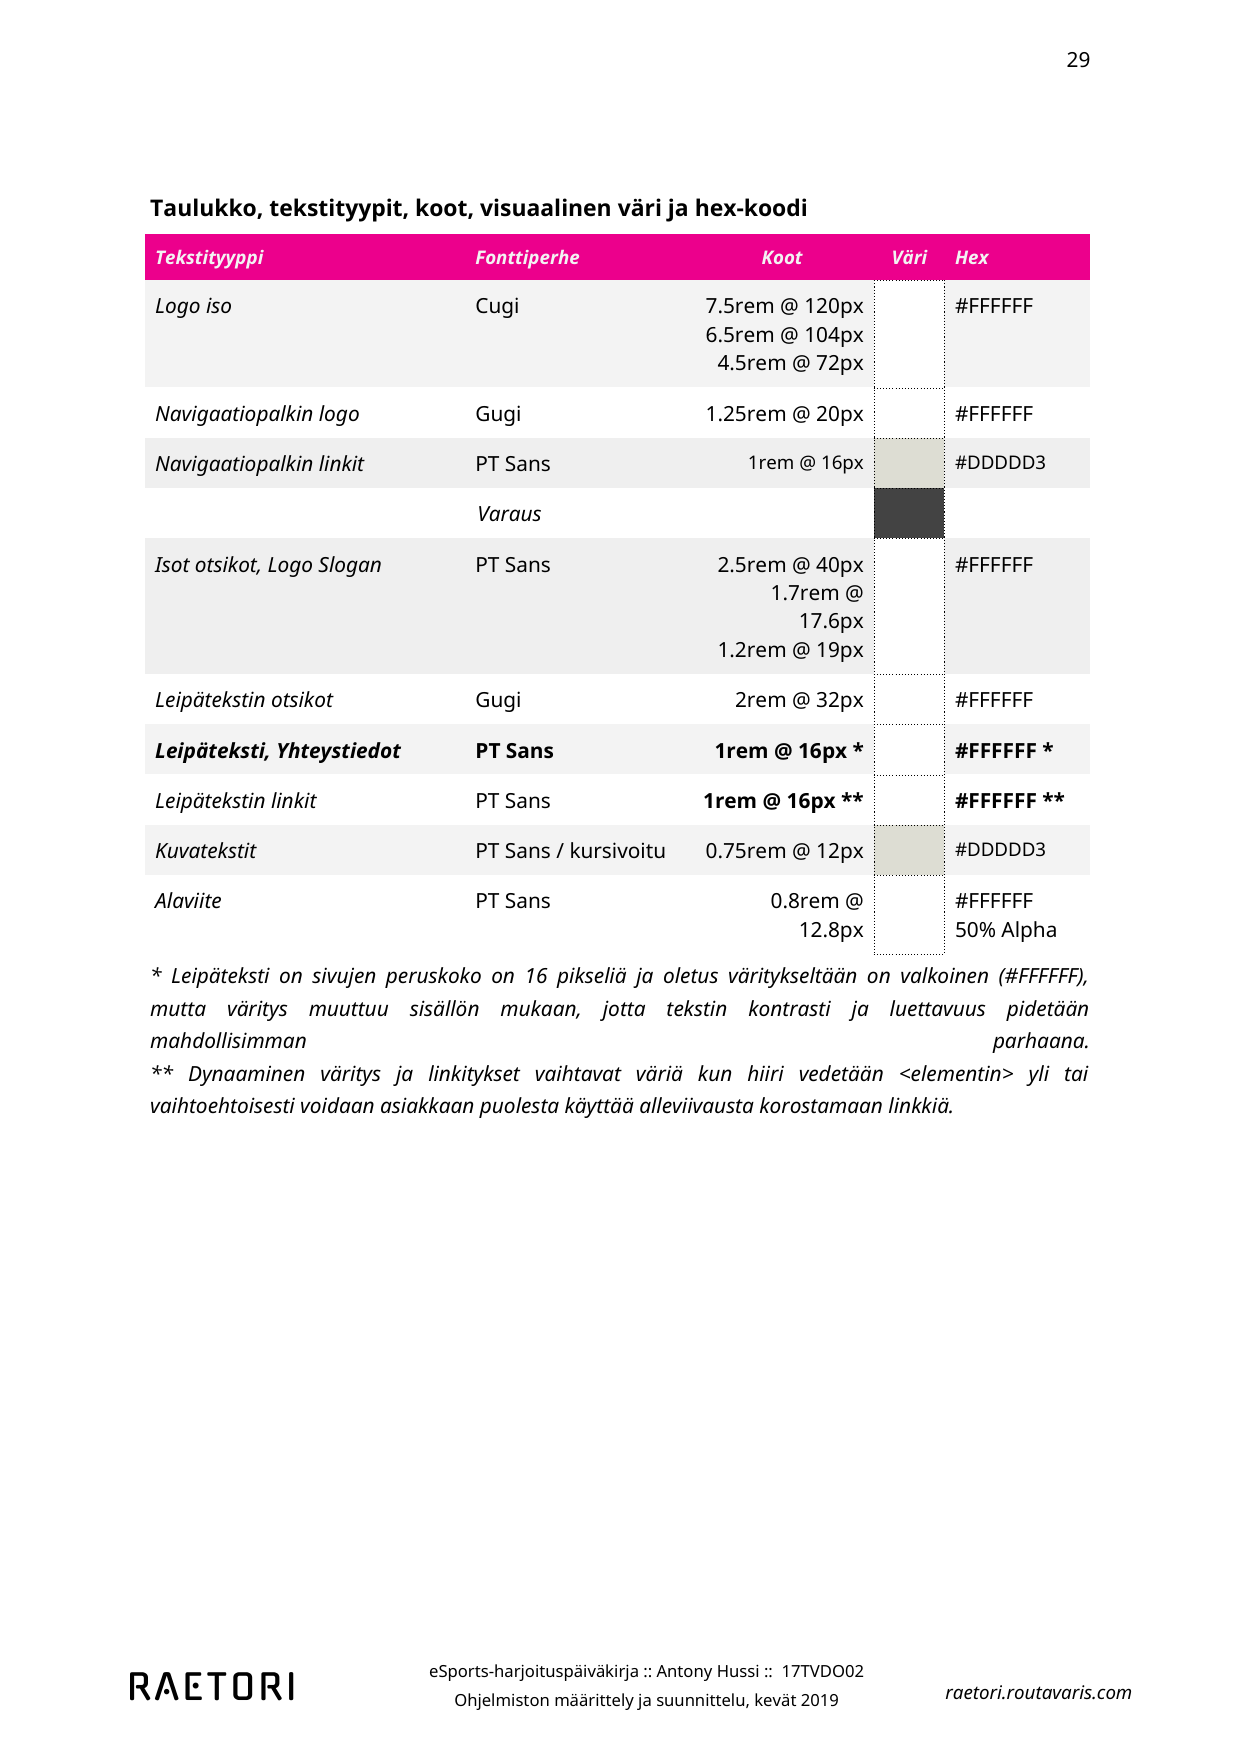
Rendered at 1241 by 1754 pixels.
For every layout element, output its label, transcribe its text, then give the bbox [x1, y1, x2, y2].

table_cell [944, 488, 1090, 538]
table_cell #FFFFFF [944, 280, 1090, 387]
table_cell 1rem @ 16px [690, 438, 874, 488]
subtitle Taulukko, tekstityypit, koot, visuaalinen väri ja hex-koodi [150, 192, 1090, 223]
table_cell #FFFFFF ** [944, 775, 1090, 825]
table_cell Leipätekstin linkit [145, 775, 465, 825]
table_cell PT Sans [465, 875, 690, 954]
table_cell 7.5rem @ 120px 6.5rem @ 104px 4.5rem @ 72px [690, 280, 874, 387]
table_cell [874, 825, 944, 875]
table_cell 2.5rem @ 40px 1.7rem @ 17.6px 1.2rem @ 19px [690, 538, 874, 674]
table_cell [874, 775, 944, 825]
table_cell 1.25rem @ 20px [690, 388, 874, 438]
table_cell [874, 674, 944, 724]
table_cell Isot otsikot, Logo Slogan [145, 538, 465, 674]
picture [121, 1665, 303, 1707]
table_cell 2rem @ 32px [690, 674, 874, 724]
table_header Fonttiperhe [465, 234, 690, 280]
table_cell #DDDDD3 [944, 825, 1090, 875]
table_header Väri [874, 234, 944, 280]
table_cell Logo iso [145, 280, 465, 387]
table_cell 0.75rem @ 12px [690, 825, 874, 875]
table_cell #DDDDD3 [944, 438, 1090, 488]
table_cell [874, 724, 944, 774]
table_cell Navigaatiopalkin linkit [145, 438, 465, 488]
table_cell 0.8rem @ 12.8px [690, 875, 874, 954]
table_cell [874, 388, 944, 438]
table_cell [874, 538, 944, 674]
table_cell #FFFFFF * [944, 724, 1090, 774]
table_cell PT Sans [465, 538, 690, 674]
table_cell Kuvatekstit [145, 825, 465, 875]
table_cell #FFFFFF [944, 674, 1090, 724]
table_cell PT Sans [465, 775, 690, 825]
table_cell PT Sans [465, 438, 690, 488]
table_cell [874, 280, 944, 387]
table_cell Leipäteksti, Yhteystiedot [145, 724, 465, 774]
table_cell [874, 438, 944, 488]
table_cell #FFFFFF 50% Alpha [944, 875, 1090, 954]
table_header Hex [944, 234, 1090, 280]
table_header Koot [690, 234, 874, 280]
table_cell #FFFFFF [944, 538, 1090, 674]
table_cell [874, 488, 944, 538]
table_cell Gugi [465, 388, 690, 438]
table_cell Varaus [145, 488, 874, 538]
table_cell Cugi [465, 280, 690, 387]
table_cell 1rem @ 16px ** [690, 775, 874, 825]
table_cell PT Sans [465, 724, 690, 774]
table_cell Leipätekstin otsikot [145, 674, 465, 724]
table_header Tekstityyppi [145, 234, 465, 280]
text * Leipäteksti on sivujen peruskoko on 16 pikseliä ja oletus väritykseltään on valkoinen (#FFFFFF), mutta väritys muuttuu sisällön mukaan, jotta tekstin kontrasti ja luettavuus pidetään mahdollisimman parhaana. ** Dynaaminen väritys ja linkitykset vaihtavat väriä kun hiiri vedetään <elementin> yli tai vaihtoehtoisesti voidaan asiakkaan puolesta käyttää alleviivausta korostamaan linkkiä. [150, 961, 1090, 1120]
table_cell Gugi [465, 674, 690, 724]
table_cell 1rem @ 16px * [690, 724, 874, 774]
table_cell Navigaatiopalkin logo [145, 388, 465, 438]
table_cell Alaviite [145, 875, 465, 954]
table_cell PT Sans / kursivoitu [465, 825, 690, 875]
table_cell [874, 875, 944, 954]
table_cell #FFFFFF [944, 388, 1090, 438]
